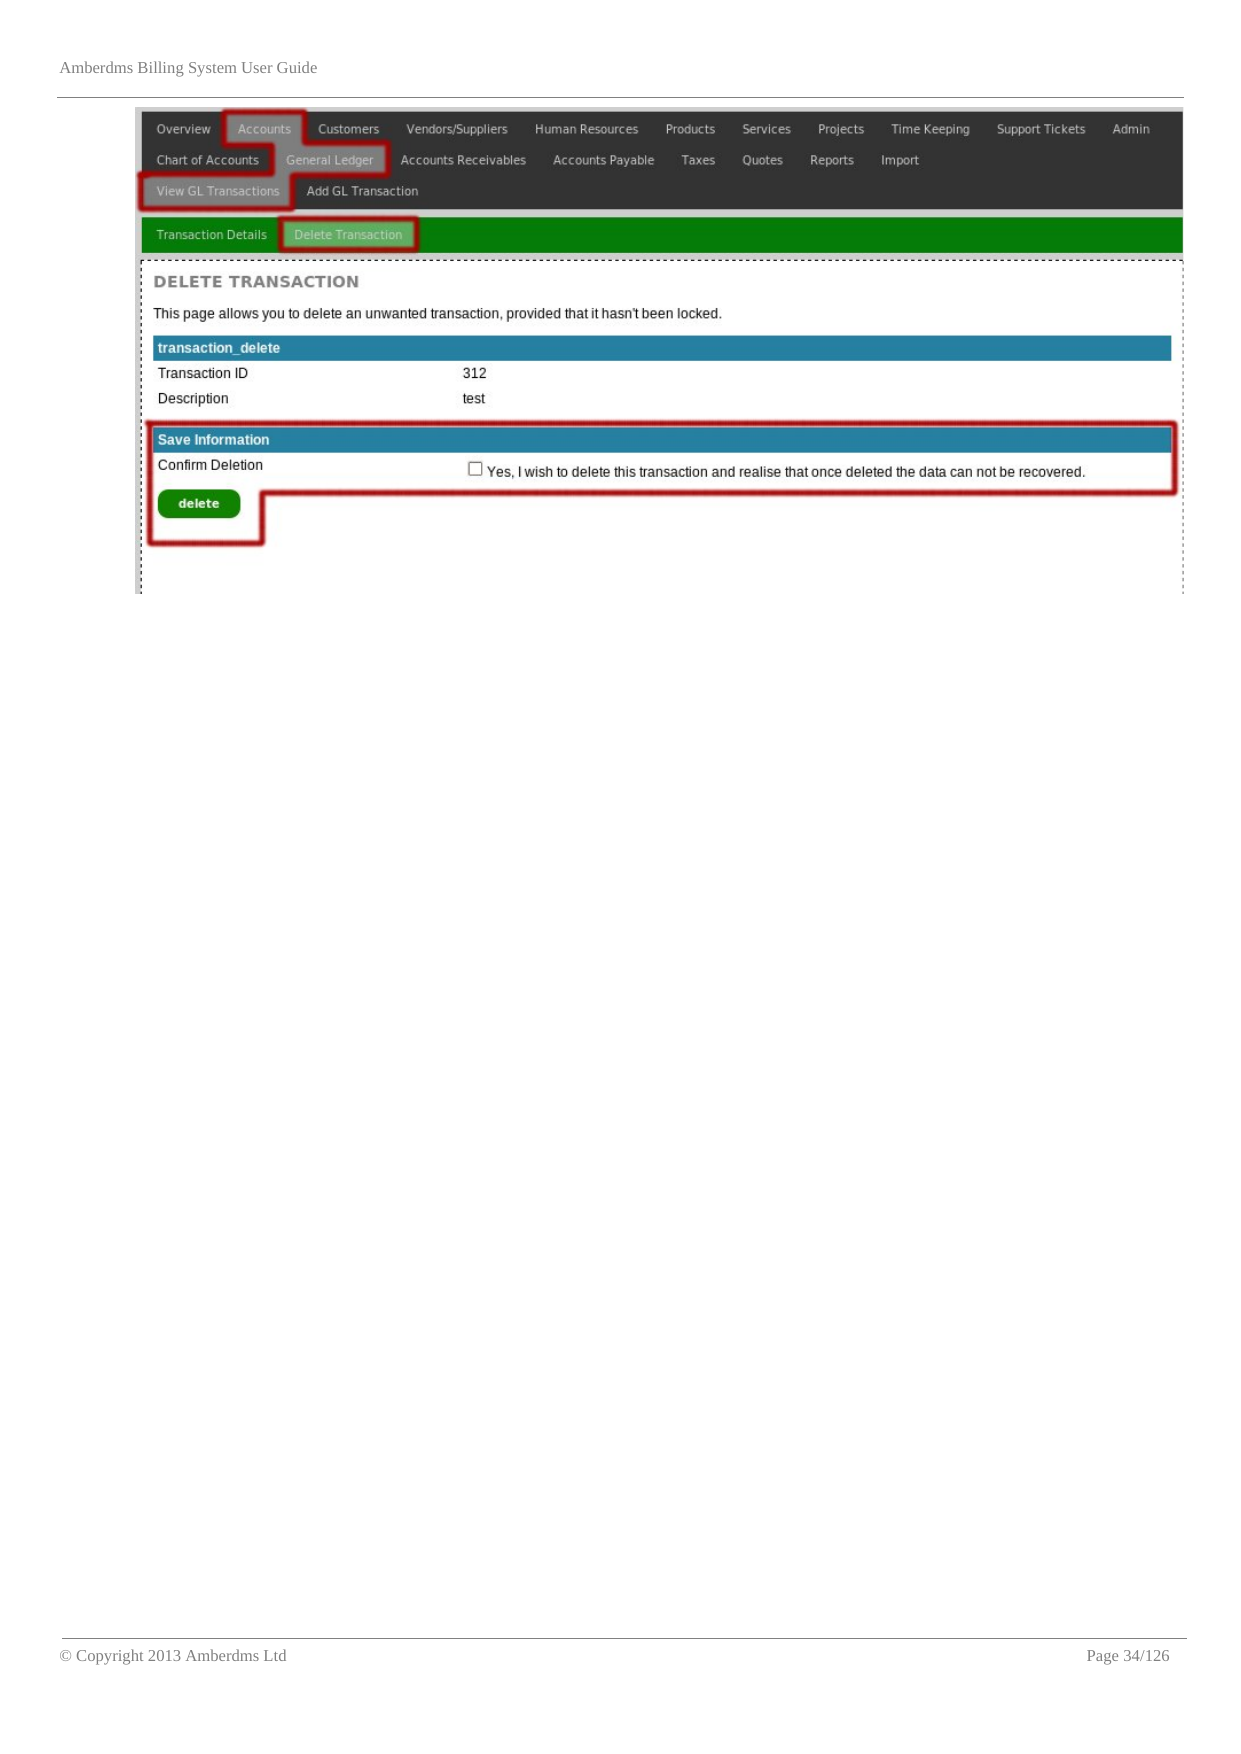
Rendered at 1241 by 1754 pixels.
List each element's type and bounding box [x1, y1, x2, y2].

picture [135, 107, 1184, 594]
